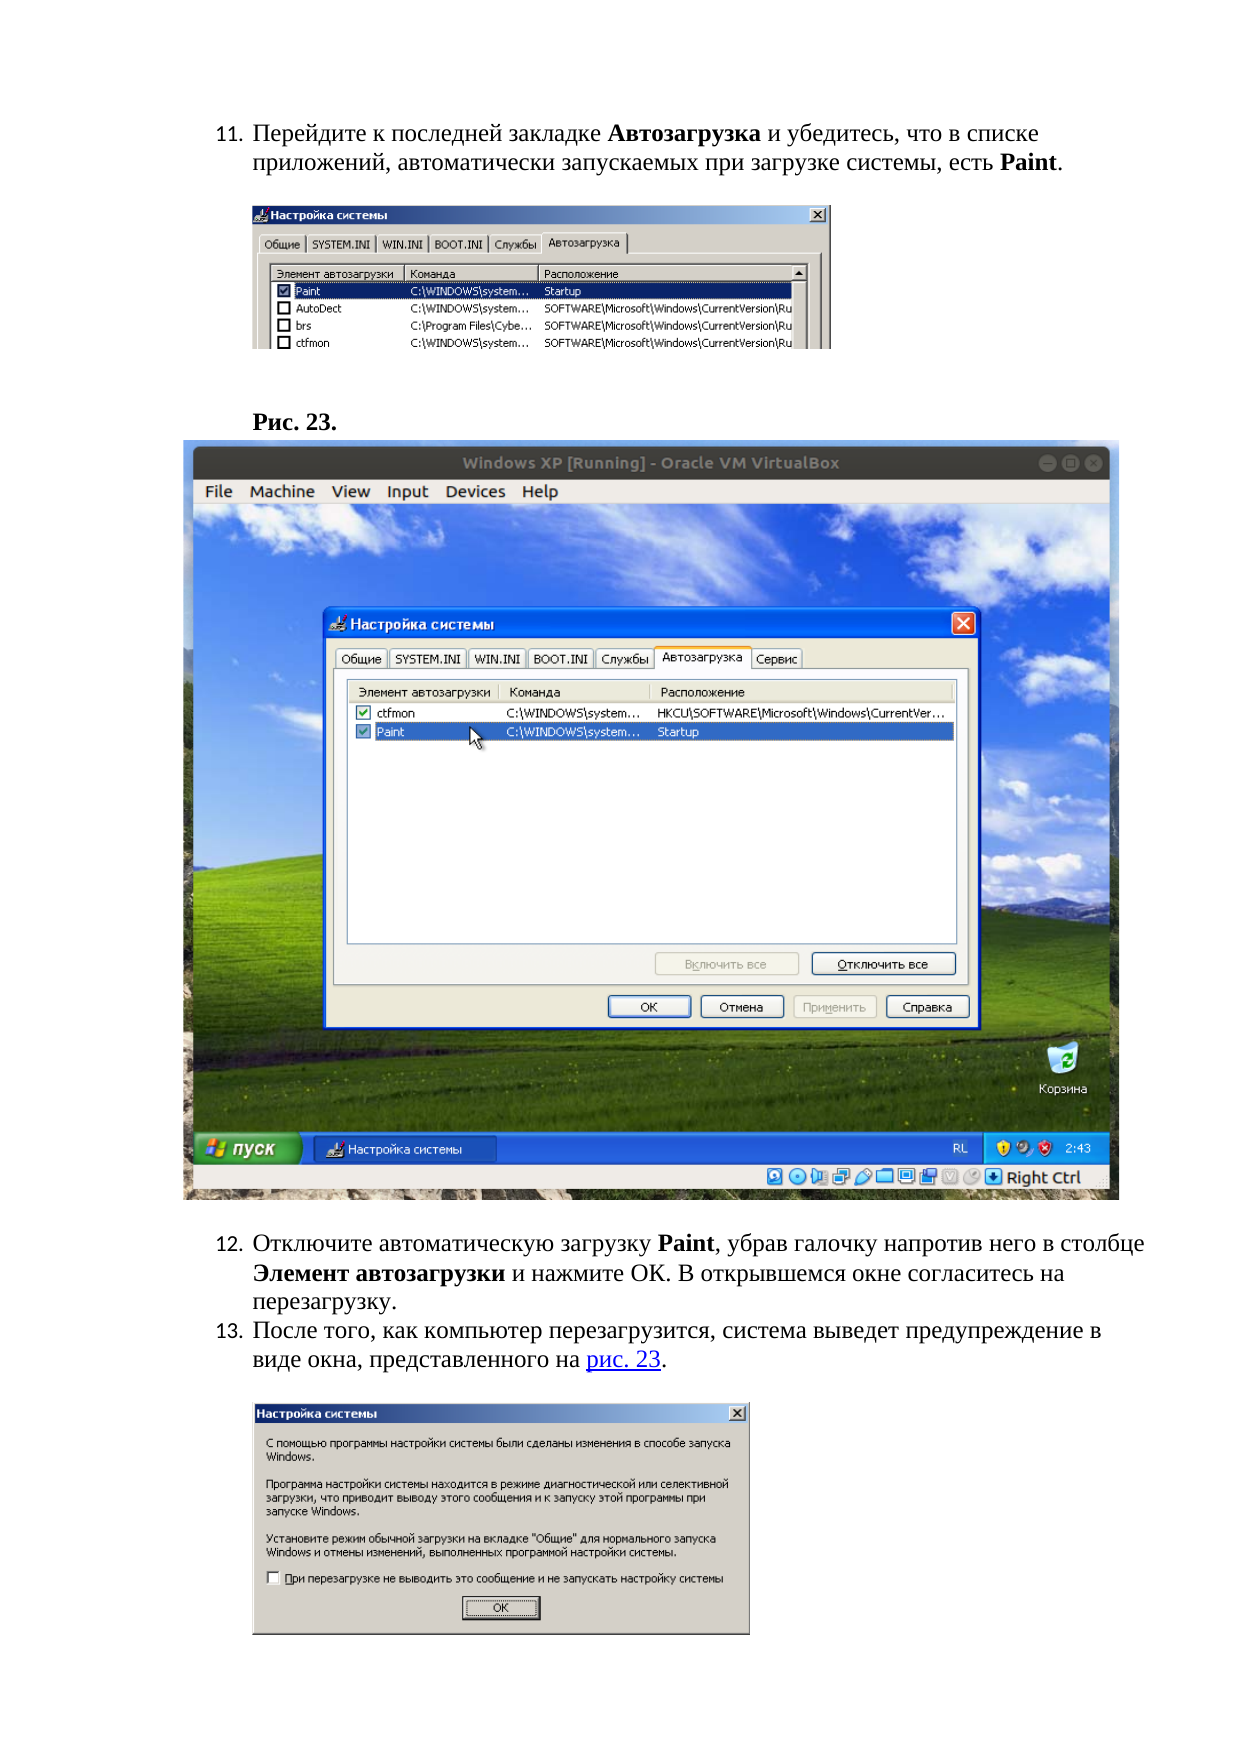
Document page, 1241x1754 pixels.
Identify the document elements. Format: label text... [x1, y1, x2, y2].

list После того, как компьютер перезагрузится, система выведет предупреждение в виде окна, представленного на рис. 23. [215, 1315, 1152, 1373]
list Перейдите к последней закладке Автозагрузка и убедитесь, что в списке приложений, автоматически запускаемых при загрузке системы, есть Paint. [215, 118, 1152, 176]
picture [252, 205, 834, 349]
list Отключите автоматическую загрузку Paint, убрав галочку напротив него в столбце Элемент автозагрузки и нажмите ОК. В открывшемся окне согласитесь на перезагрузку. [215, 465, 1152, 1315]
picture [183, 440, 1120, 1200]
picture [252, 1402, 750, 1635]
text Рис. 23. [252, 378, 1152, 436]
